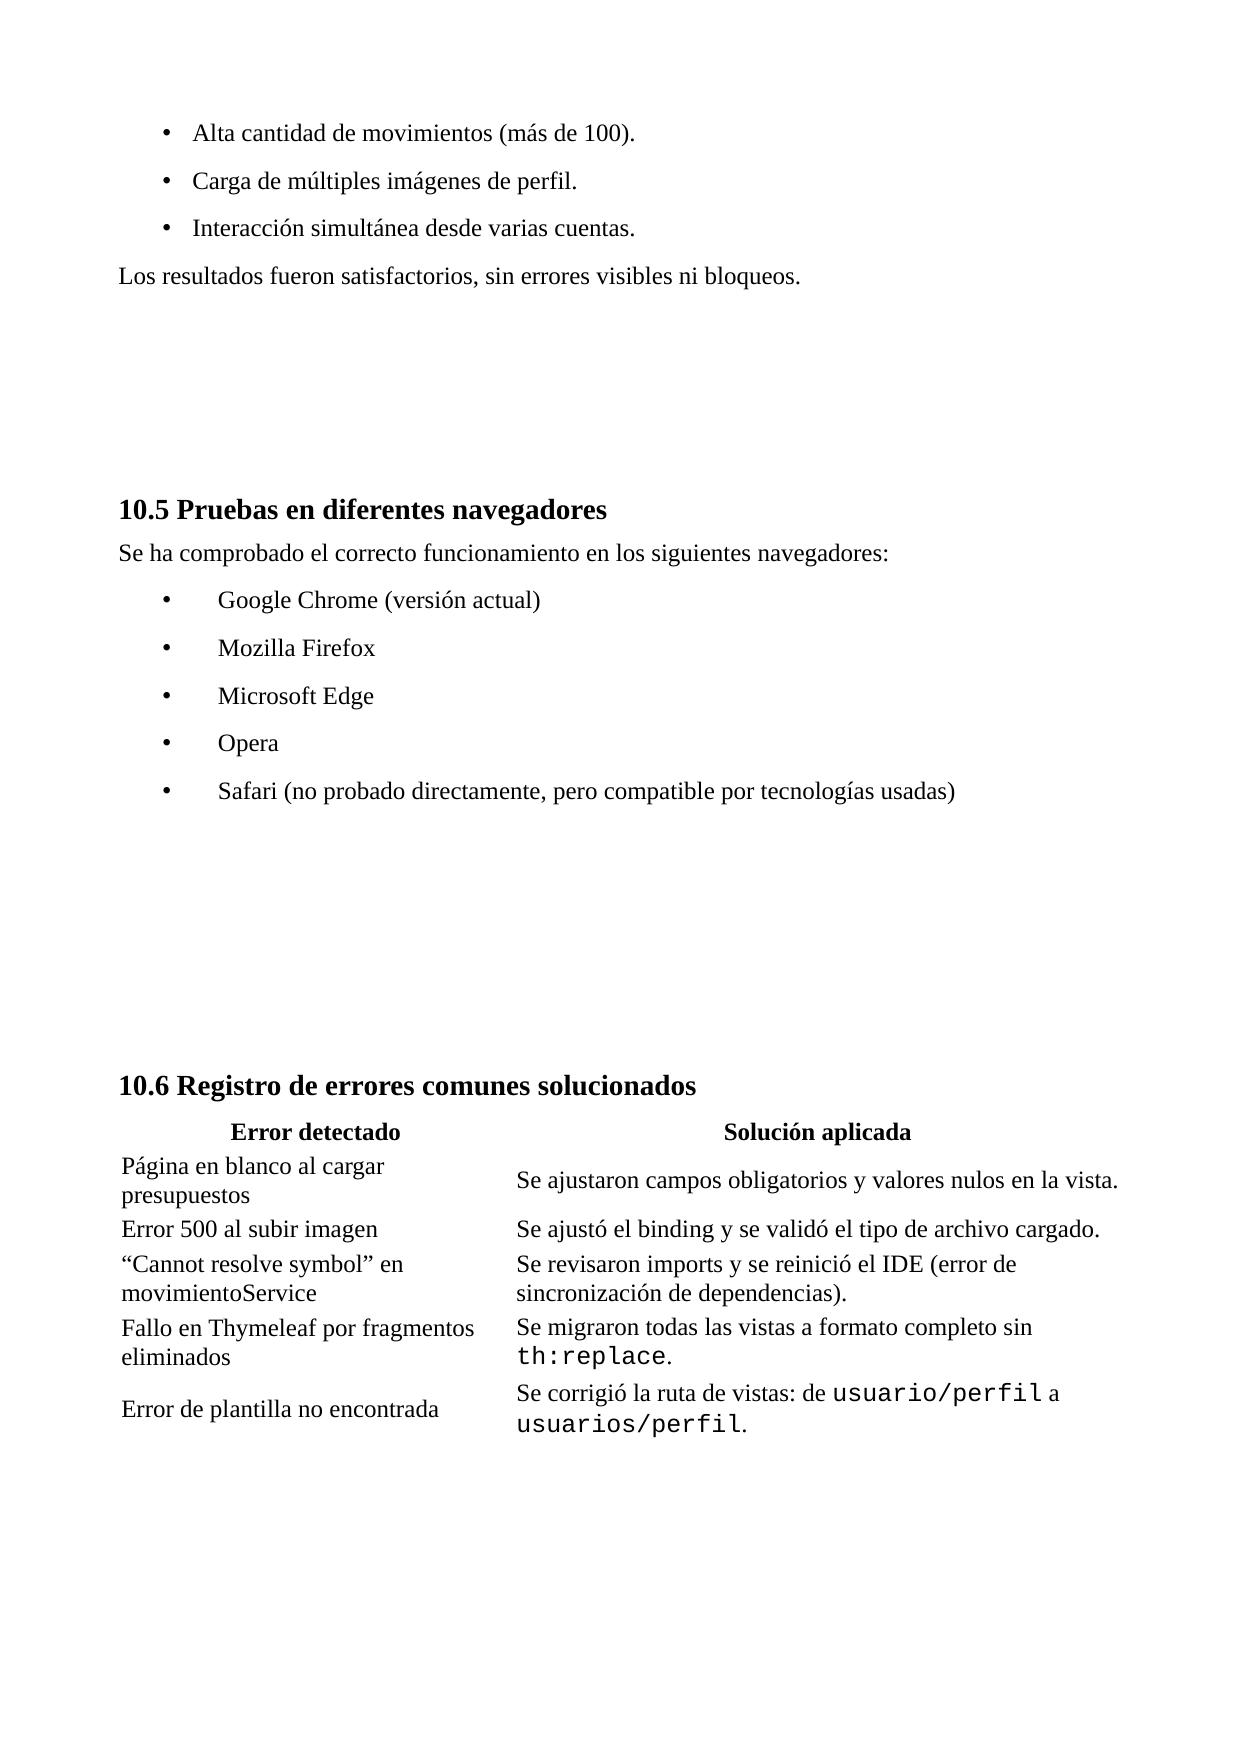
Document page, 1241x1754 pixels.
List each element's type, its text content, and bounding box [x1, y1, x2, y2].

list ✅ Google Chrome (versión actual) [162, 586, 1122, 614]
table_cell Se migraron todas las vistas a formato completo sin th:replace. [513, 1310, 1122, 1375]
table_header Solución aplicada [513, 1114, 1122, 1148]
subtitle 10.5 Pruebas en diferentes navegadores [118, 492, 1122, 526]
table_cell Se revisaron imports y se reinició el IDE (error de sincronización de dependencias). [513, 1246, 1122, 1309]
table_cell Error 500 al subir imagen [118, 1212, 513, 1246]
table_cell Página en blanco al cargar presupuestos [118, 1148, 513, 1212]
list ✅ Opera [162, 728, 1122, 757]
table_cell “Cannot resolve symbol” en movimientoService [118, 1246, 513, 1309]
table_cell Se ajustaron campos obligatorios y valores nulos en la vista. [513, 1148, 1122, 1212]
table_cell Error de plantilla no encontrada [118, 1375, 513, 1442]
table_cell Fallo en Thymeleaf por fragmentos eliminados [118, 1310, 513, 1375]
list ✅ Microsoft Edge [162, 681, 1122, 709]
list Interacción simultánea desde varias cuentas. [162, 213, 1122, 242]
list ❌ Safari (no probado directamente, pero compatible por tecnologías usadas) [162, 776, 1122, 805]
list Alta cantidad de movimientos (más de 100). [162, 118, 1122, 147]
table_cell Se corrigió la ruta de vistas: de usuario/perfil a usuarios/perfil. [513, 1375, 1122, 1442]
table_header Error detectado [118, 1114, 513, 1148]
subtitle 10.6 Registro de errores comunes solucionados [118, 1068, 1122, 1101]
text Se ha comprobado el correcto funcionamiento en los siguientes navegadores: [118, 538, 1122, 567]
text Los resultados fueron satisfactorios, sin errores visibles ni bloqueos. [118, 261, 1122, 290]
table_cell Se ajustó el binding y se validó el tipo de archivo cargado. [513, 1212, 1122, 1246]
list Carga de múltiples imágenes de perfil. [162, 166, 1122, 194]
list ✅ Mozilla Firefox [162, 633, 1122, 662]
